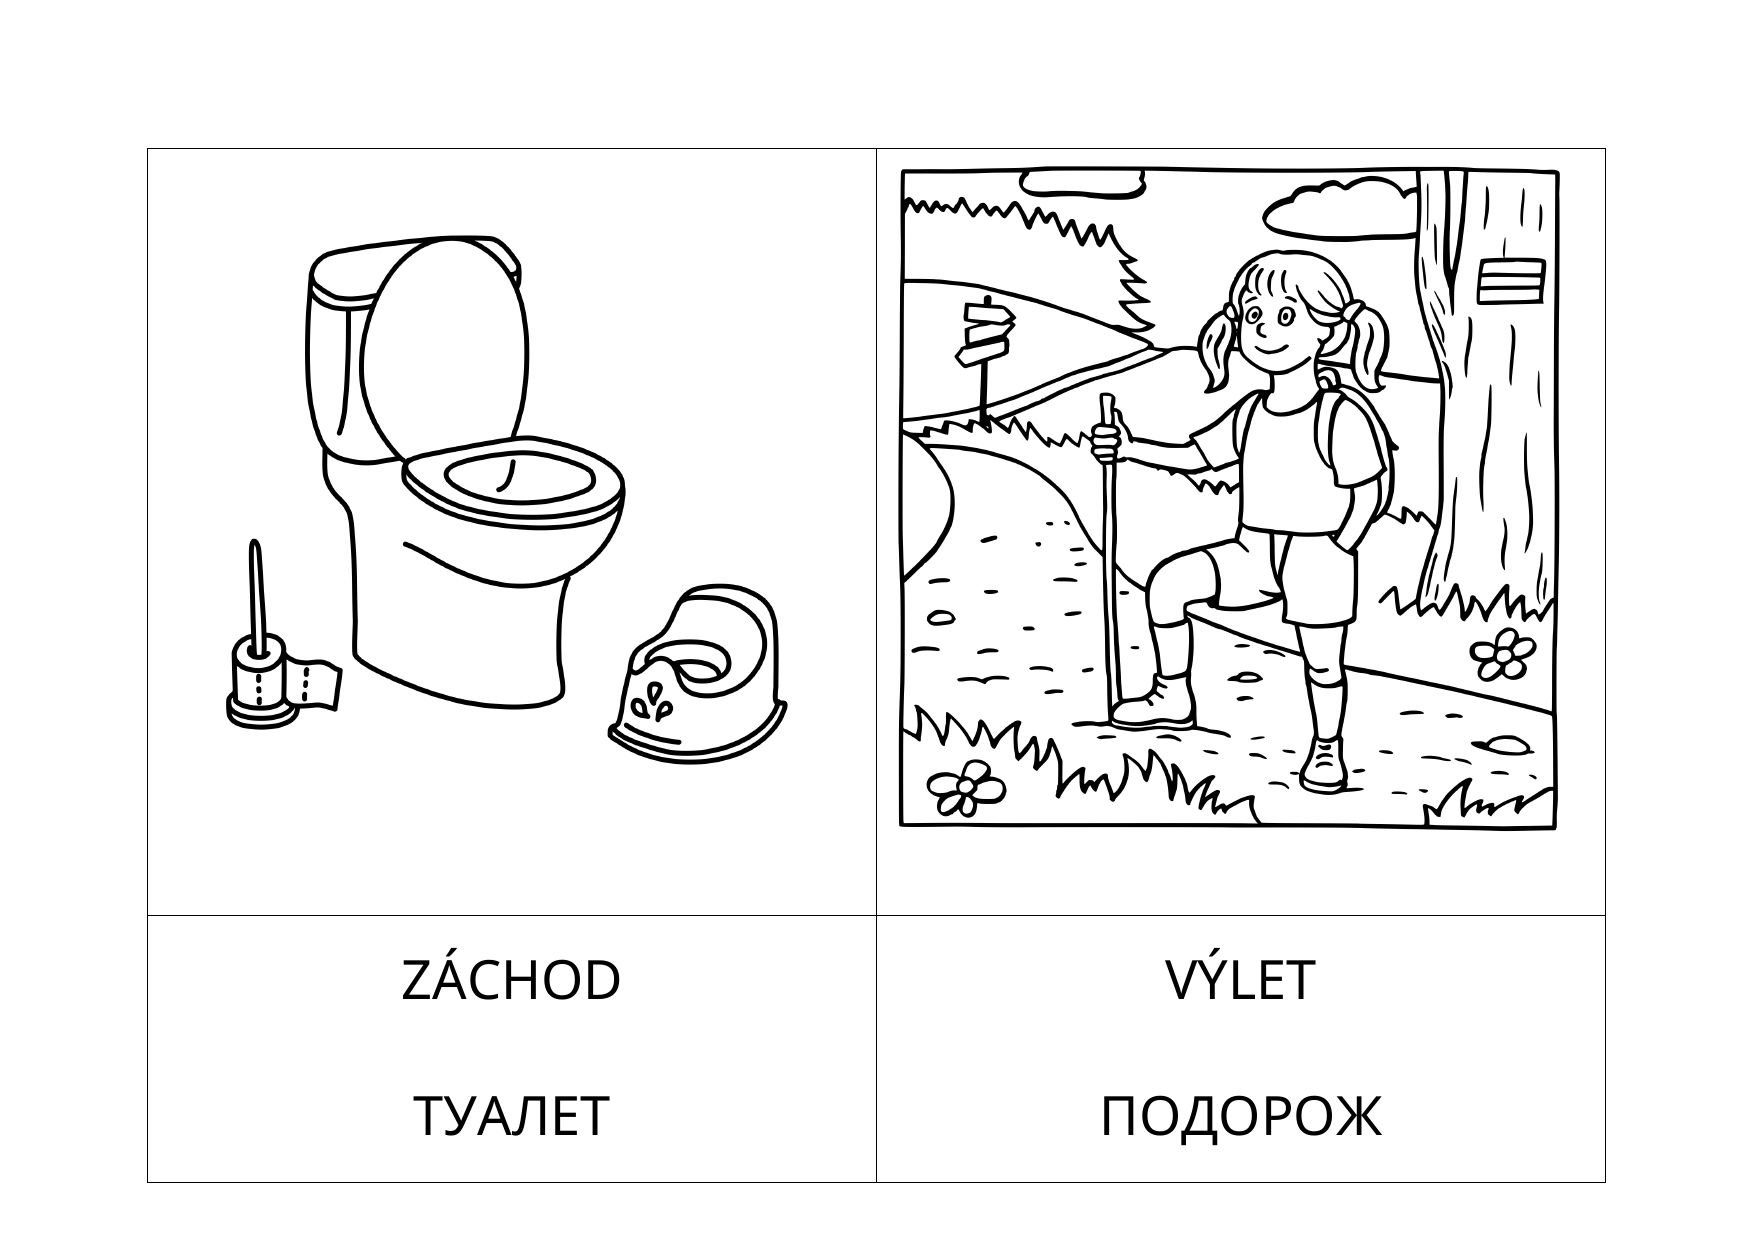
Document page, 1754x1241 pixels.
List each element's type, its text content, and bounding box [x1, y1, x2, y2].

picture [887, 148, 1593, 856]
table_header [148, 149, 876, 915]
picture [158, 148, 856, 846]
table_cell VÝLET ПОДОРОЖ [877, 916, 1605, 1182]
table_cell ZÁCHOD ТУАЛЕТ [148, 916, 876, 1182]
table_header [877, 149, 1605, 915]
